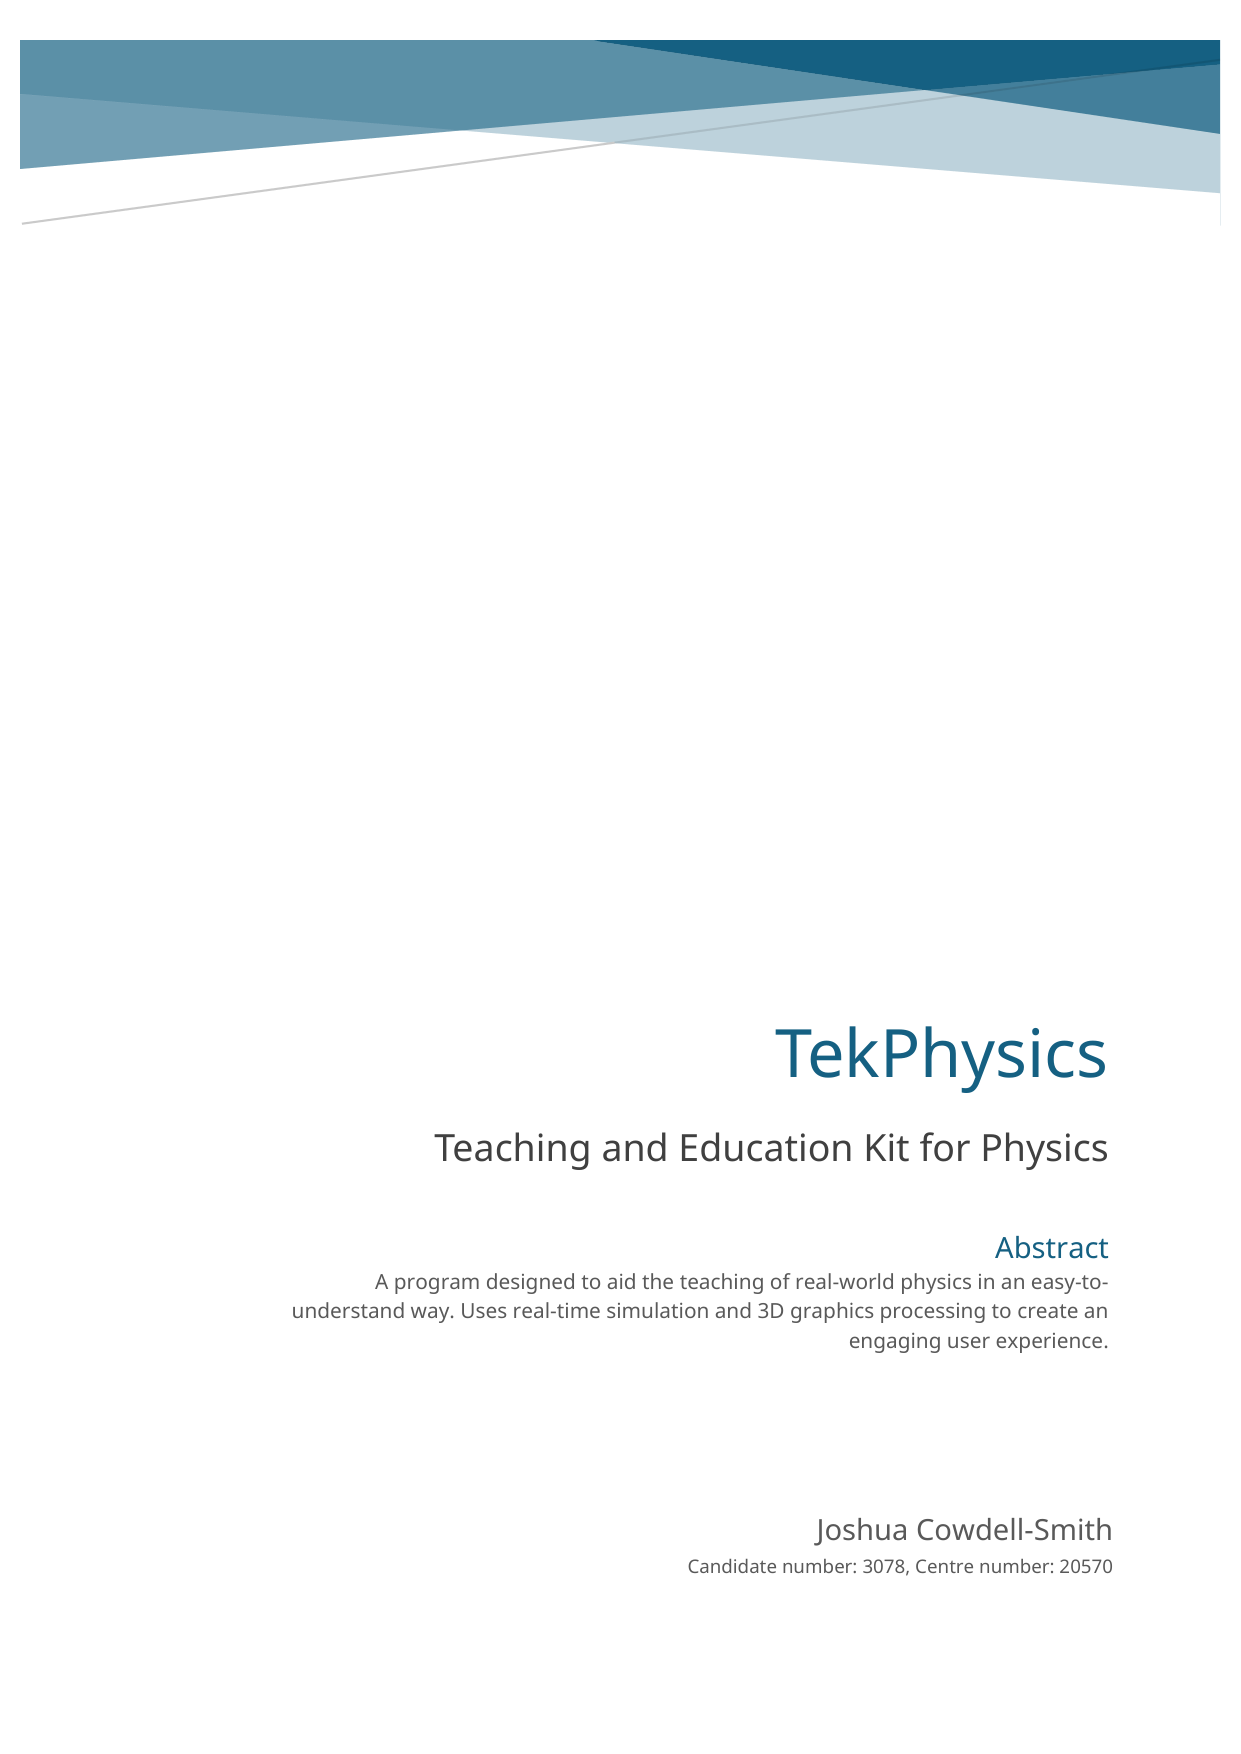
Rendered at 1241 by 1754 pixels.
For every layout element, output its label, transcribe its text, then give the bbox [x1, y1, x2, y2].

text TekPhysics [281, 1006, 1109, 1097]
text Candidate number: 3078, Centre number: 20570 [286, 1549, 1113, 1580]
text Abstract [281, 1228, 1109, 1267]
text Joshua Cowdell-Smith [286, 1509, 1113, 1549]
text Teaching and Education Kit for Physics [281, 1121, 1109, 1172]
text A program designed to aid the teaching of real-world physics in an easy-to-understand way. Uses real-time simulation and 3D graphics processing to create an engaging user experience. [281, 1267, 1109, 1356]
picture [20, 40, 1221, 240]
